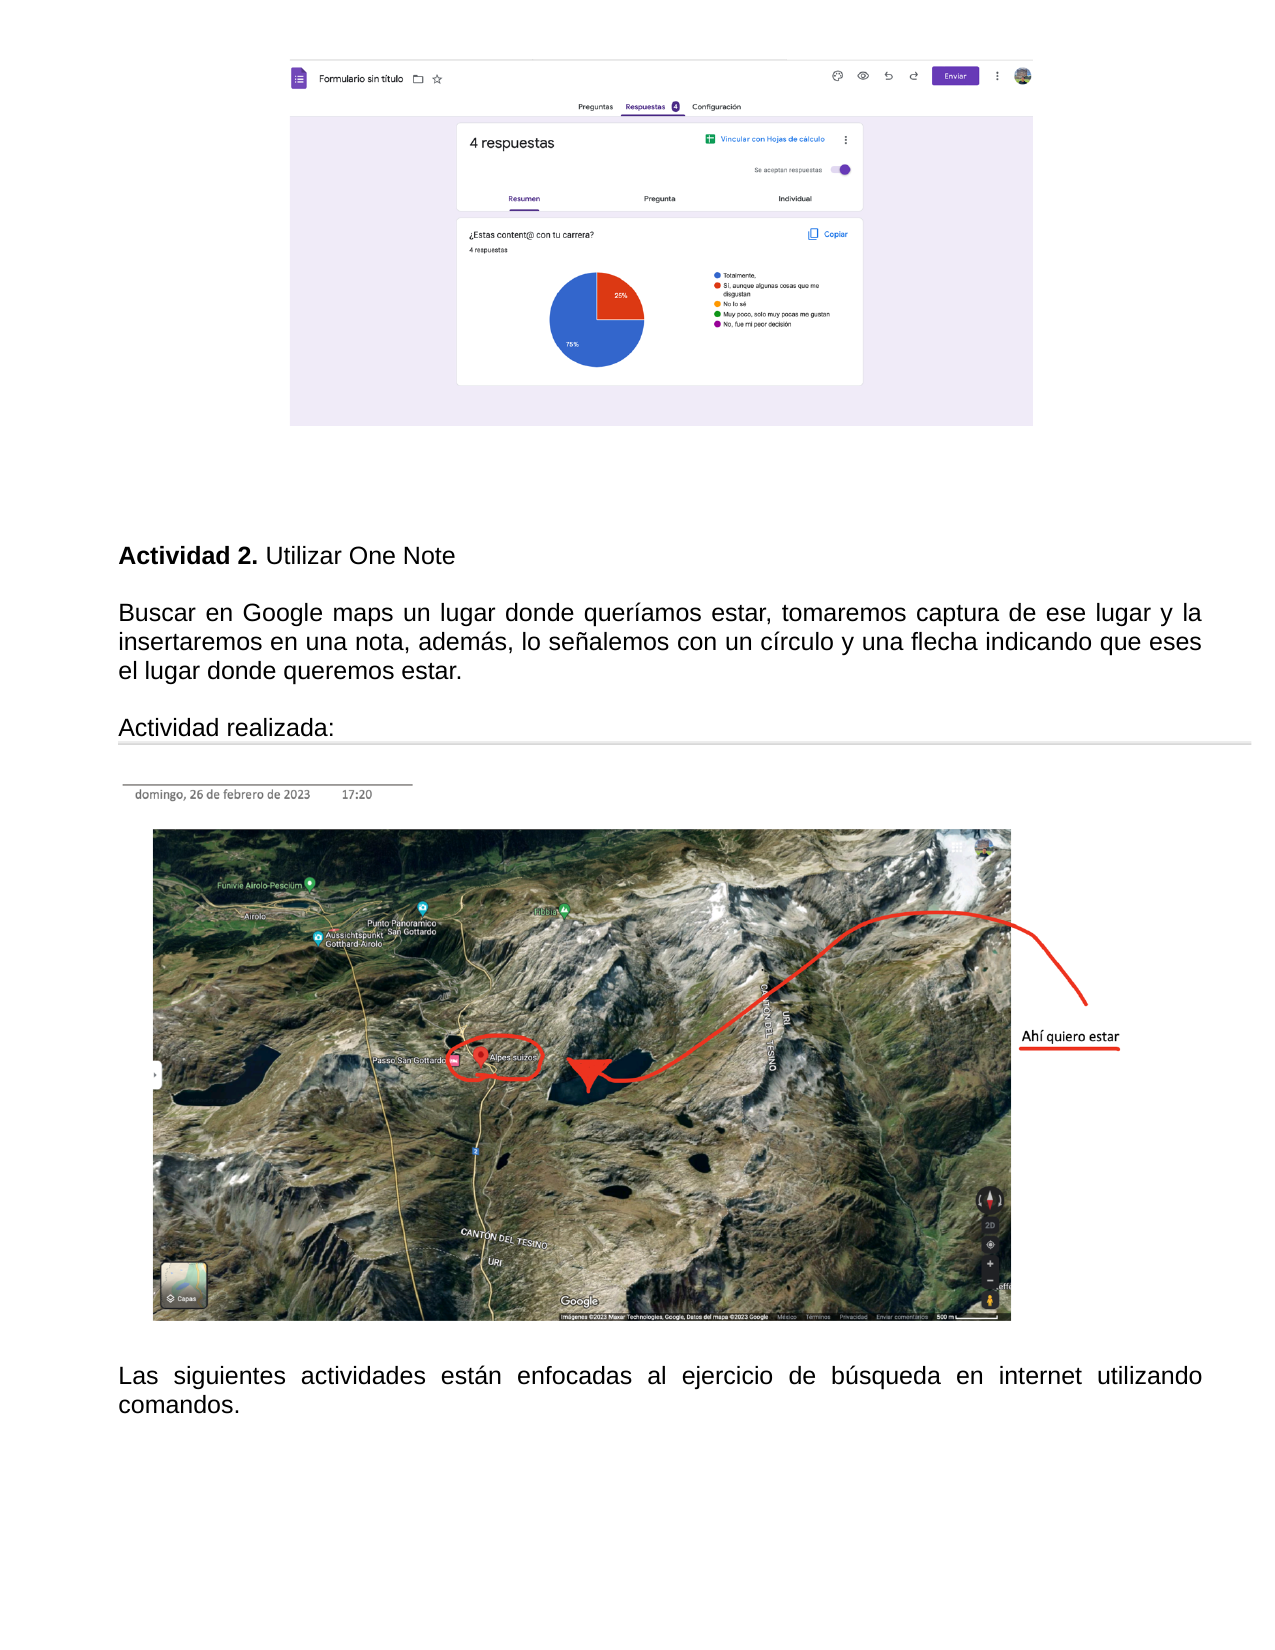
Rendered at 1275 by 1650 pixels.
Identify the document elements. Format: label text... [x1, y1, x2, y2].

text Las siguientes actividades están enfocadas al ejercicio de búsqueda en internet utilizando comandos. [118, 1361, 1205, 1419]
text Actividad 2. Utilizar One Note [118, 541, 1205, 569]
text Buscar en Google maps un lugar donde queríamos estar, tomaremos captura de ese lugar y la insertaremos en una nota, además, lo señalemos con un círculo y una flecha indicando que eses el lugar donde queremos estar. [118, 598, 1205, 684]
text Actividad realizada: [118, 713, 1205, 741]
